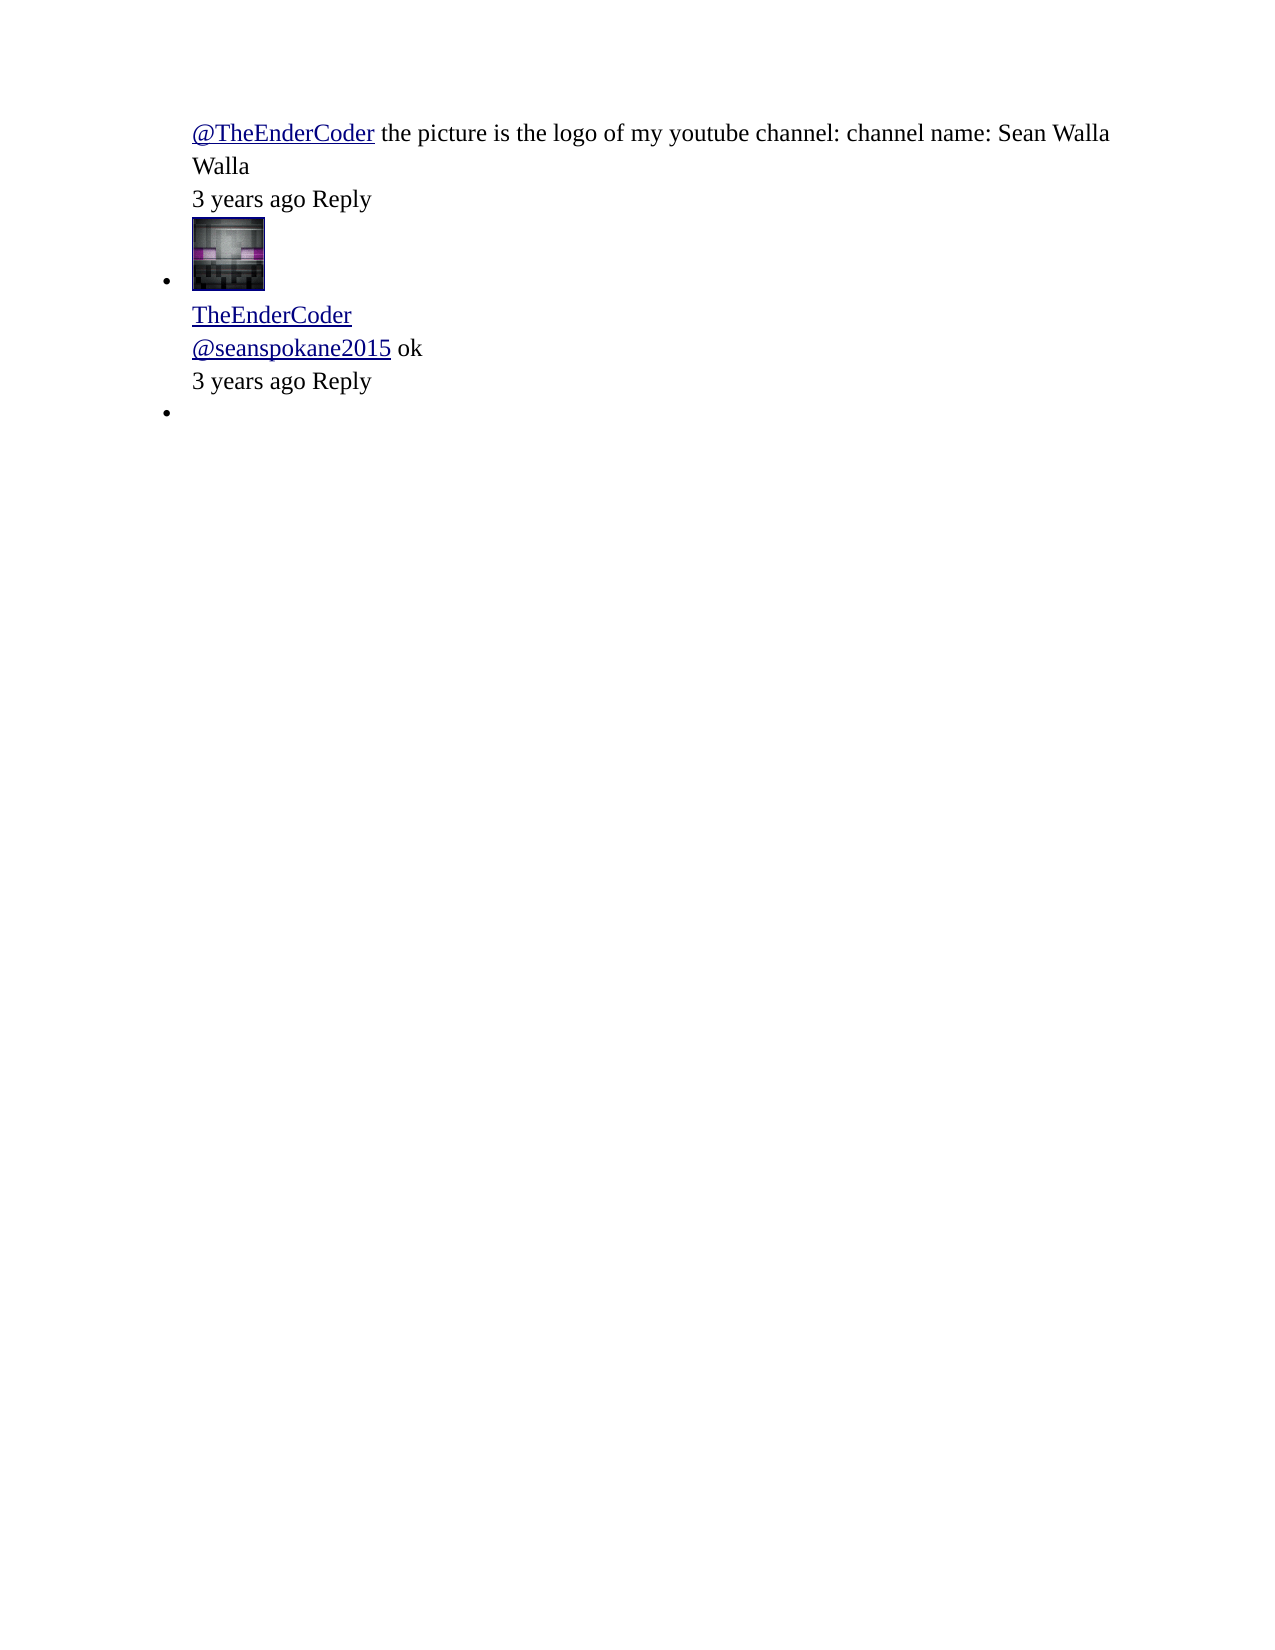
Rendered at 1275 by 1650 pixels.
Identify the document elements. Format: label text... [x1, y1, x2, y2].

list 3 years ago Reply [162, 184, 1157, 213]
list @seanspokane2015 ok [162, 333, 1157, 362]
list TheEnderCoder [162, 300, 1157, 329]
list @TheEnderCoder the picture is the logo of my youtube channel: channel name: Sean Walla Walla [162, 118, 1157, 180]
list 3 years ago Reply [162, 366, 1157, 395]
picture [193, 219, 264, 289]
